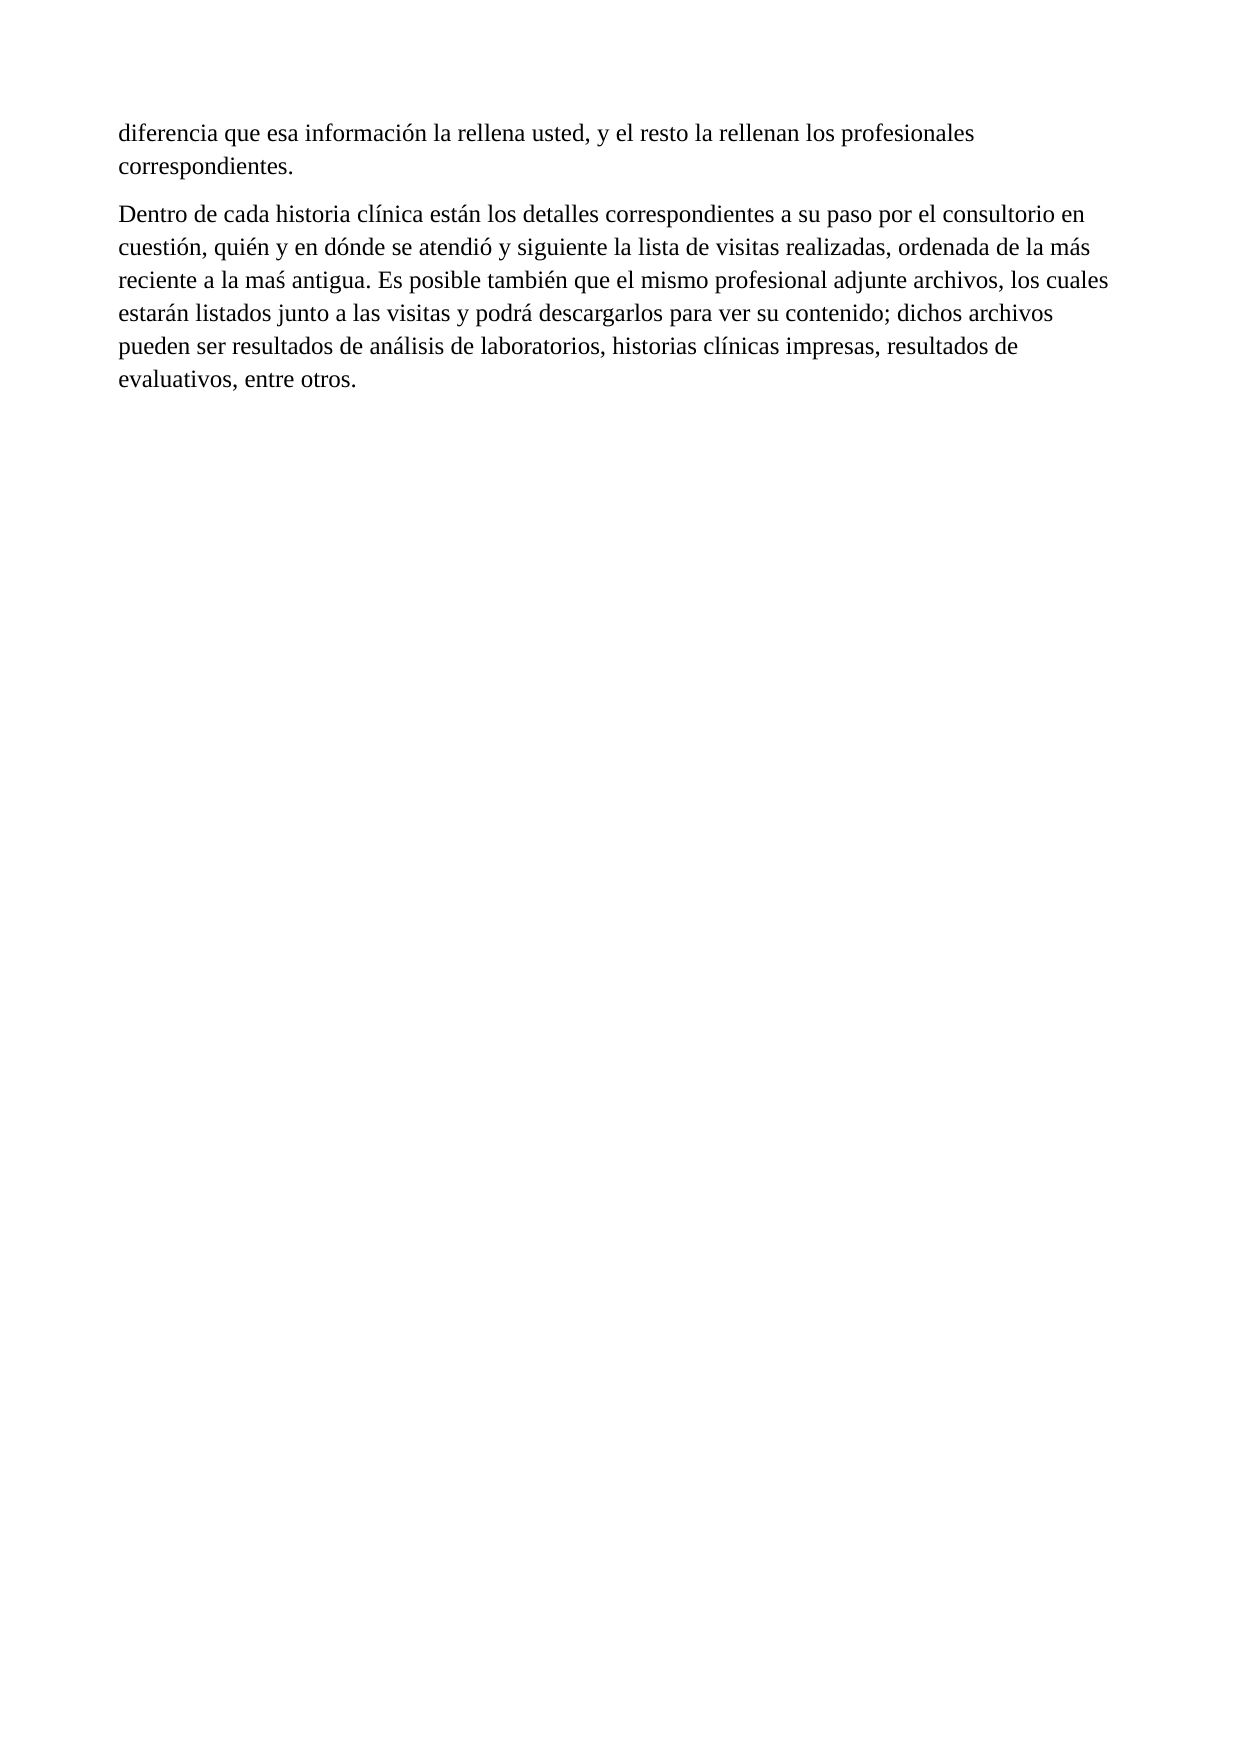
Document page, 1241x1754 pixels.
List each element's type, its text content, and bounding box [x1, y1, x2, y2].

text diferencia que esa información la rellena usted, y el resto la rellenan los profesionales correspondientes. [118, 118, 1122, 180]
text Dentro de cada historia clínica están los detalles correspondientes a su paso por el consultorio en cuestión, quién y en dónde se atendió y siguiente la lista de visitas realizadas, ordenada de la más reciente a la maś antigua. Es posible también que el mismo profesional adjunte archivos, los cuales estarán listados junto a las visitas y podrá descargarlos para ver su contenido; dichos archivos pueden ser resultados de análisis de laboratorios, historias clínicas impresas, resultados de evaluativos, entre otros. [118, 199, 1122, 393]
